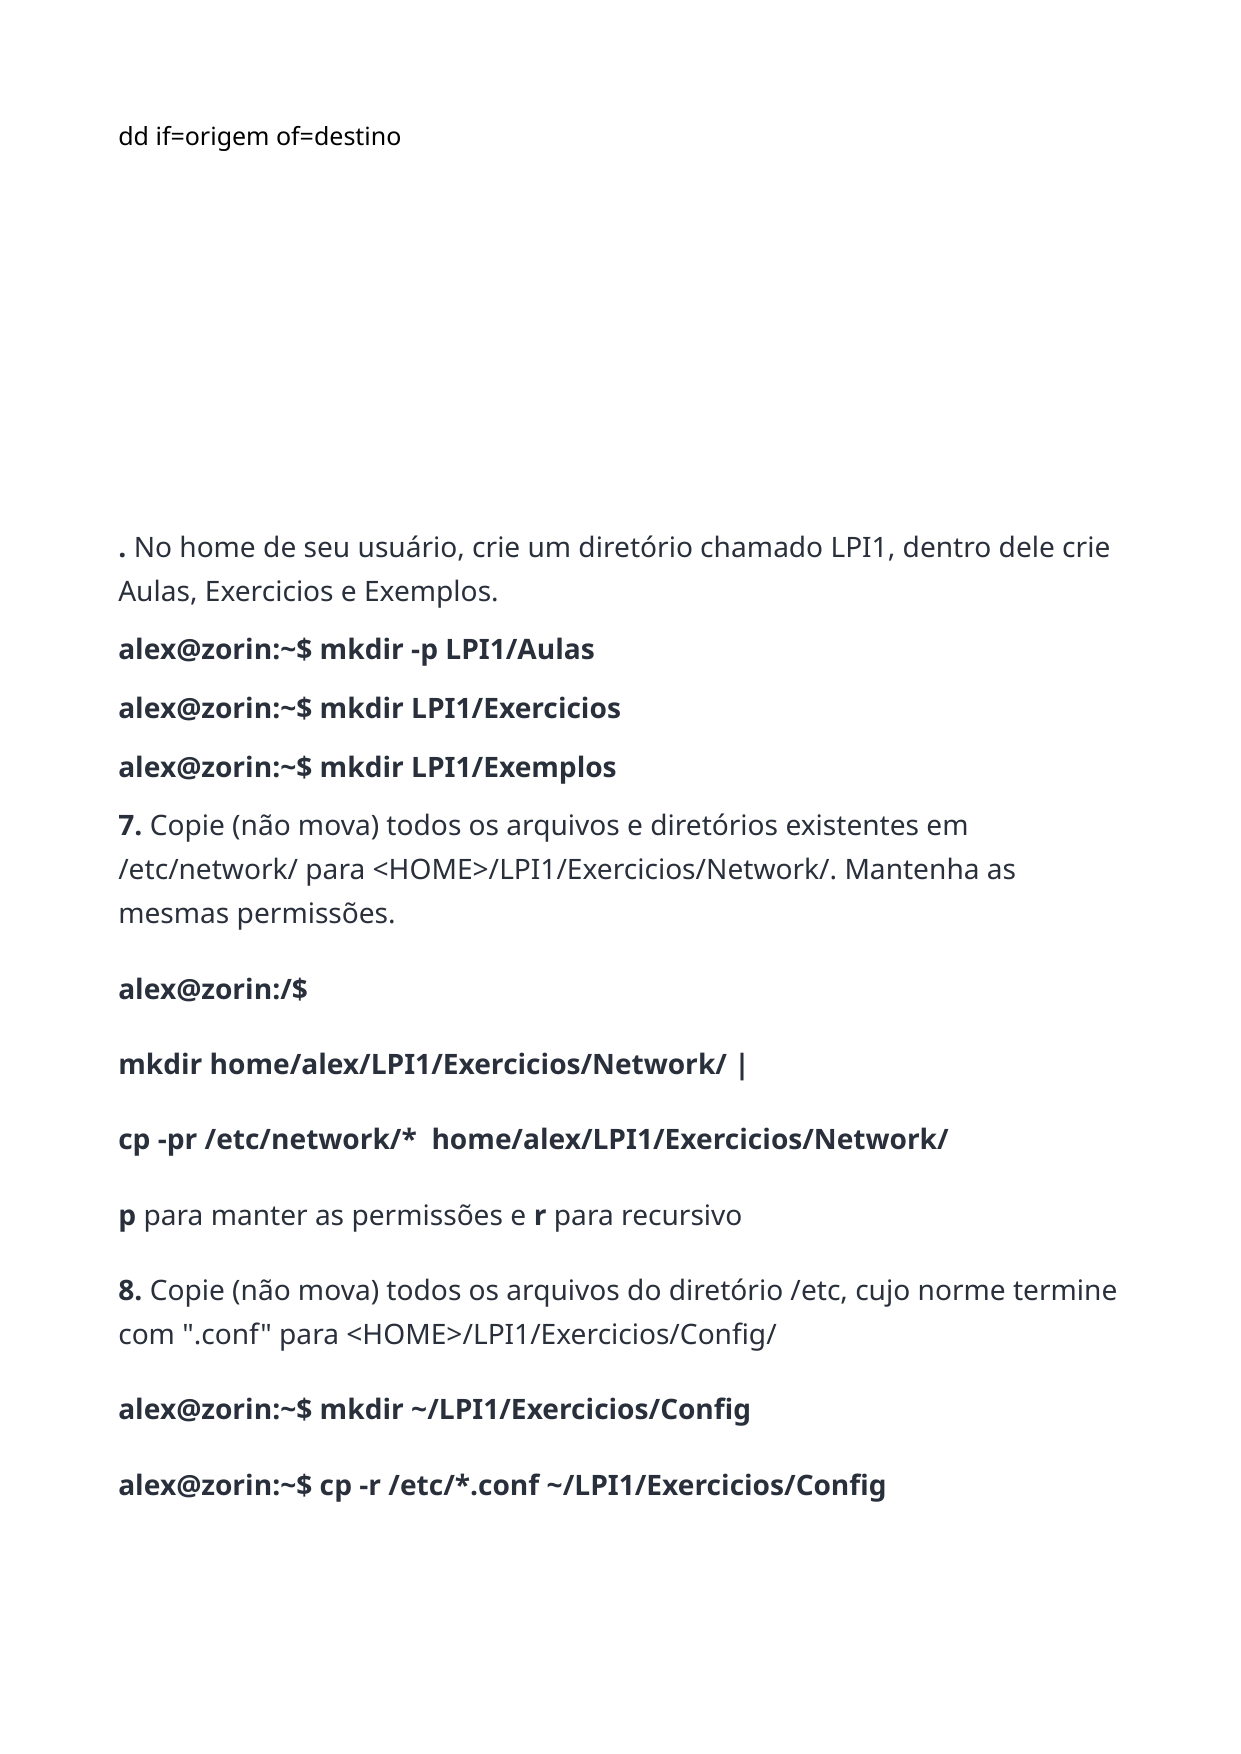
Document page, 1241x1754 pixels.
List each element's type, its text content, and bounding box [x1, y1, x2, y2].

text alex@zorin:~$ mkdir LPI1/Exemplos [118, 747, 1122, 785]
text dd if=origem of=destino [118, 118, 1122, 152]
text 8. Copie (não mova) todos os arquivos do diretório /etc, cujo norme termine com ".conf" para <HOME>/LPI1/Exercicios/Config/ [118, 1270, 1122, 1353]
text alex@zorin:~$ mkdir ~/LPI1/Exercicios/Config [118, 1389, 1122, 1428]
text alex@zorin:~$ cp -r /etc/*.conf ~/LPI1/Exercicios/Config [118, 1465, 1122, 1503]
text cp -pr /etc/network/* home/alex/LPI1/Exercicios/Network/ [118, 1119, 1122, 1158]
text p para manter as permissões e r para recursivo [118, 1195, 1122, 1233]
text alex@zorin:~$ mkdir LPI1/Exercicios [118, 688, 1122, 727]
text 7. Copie (não mova) todos os arquivos e diretórios existentes em /etc/network/ para <HOME>/LPI1/Exercicios/Network/. Mantenha as mesmas permissões. [118, 806, 1122, 932]
text mkdir home/alex/LPI1/Exercicios/Network/ | [118, 1044, 1122, 1083]
text alex@zorin:~$ mkdir -p LPI1/Aulas [118, 629, 1122, 668]
text . No home de seu usuário, crie um diretório chamado LPI1, dentro dele crie Aulas, Exercicios e Exemplos. [118, 527, 1122, 609]
text alex@zorin:/$ [118, 969, 1122, 1007]
